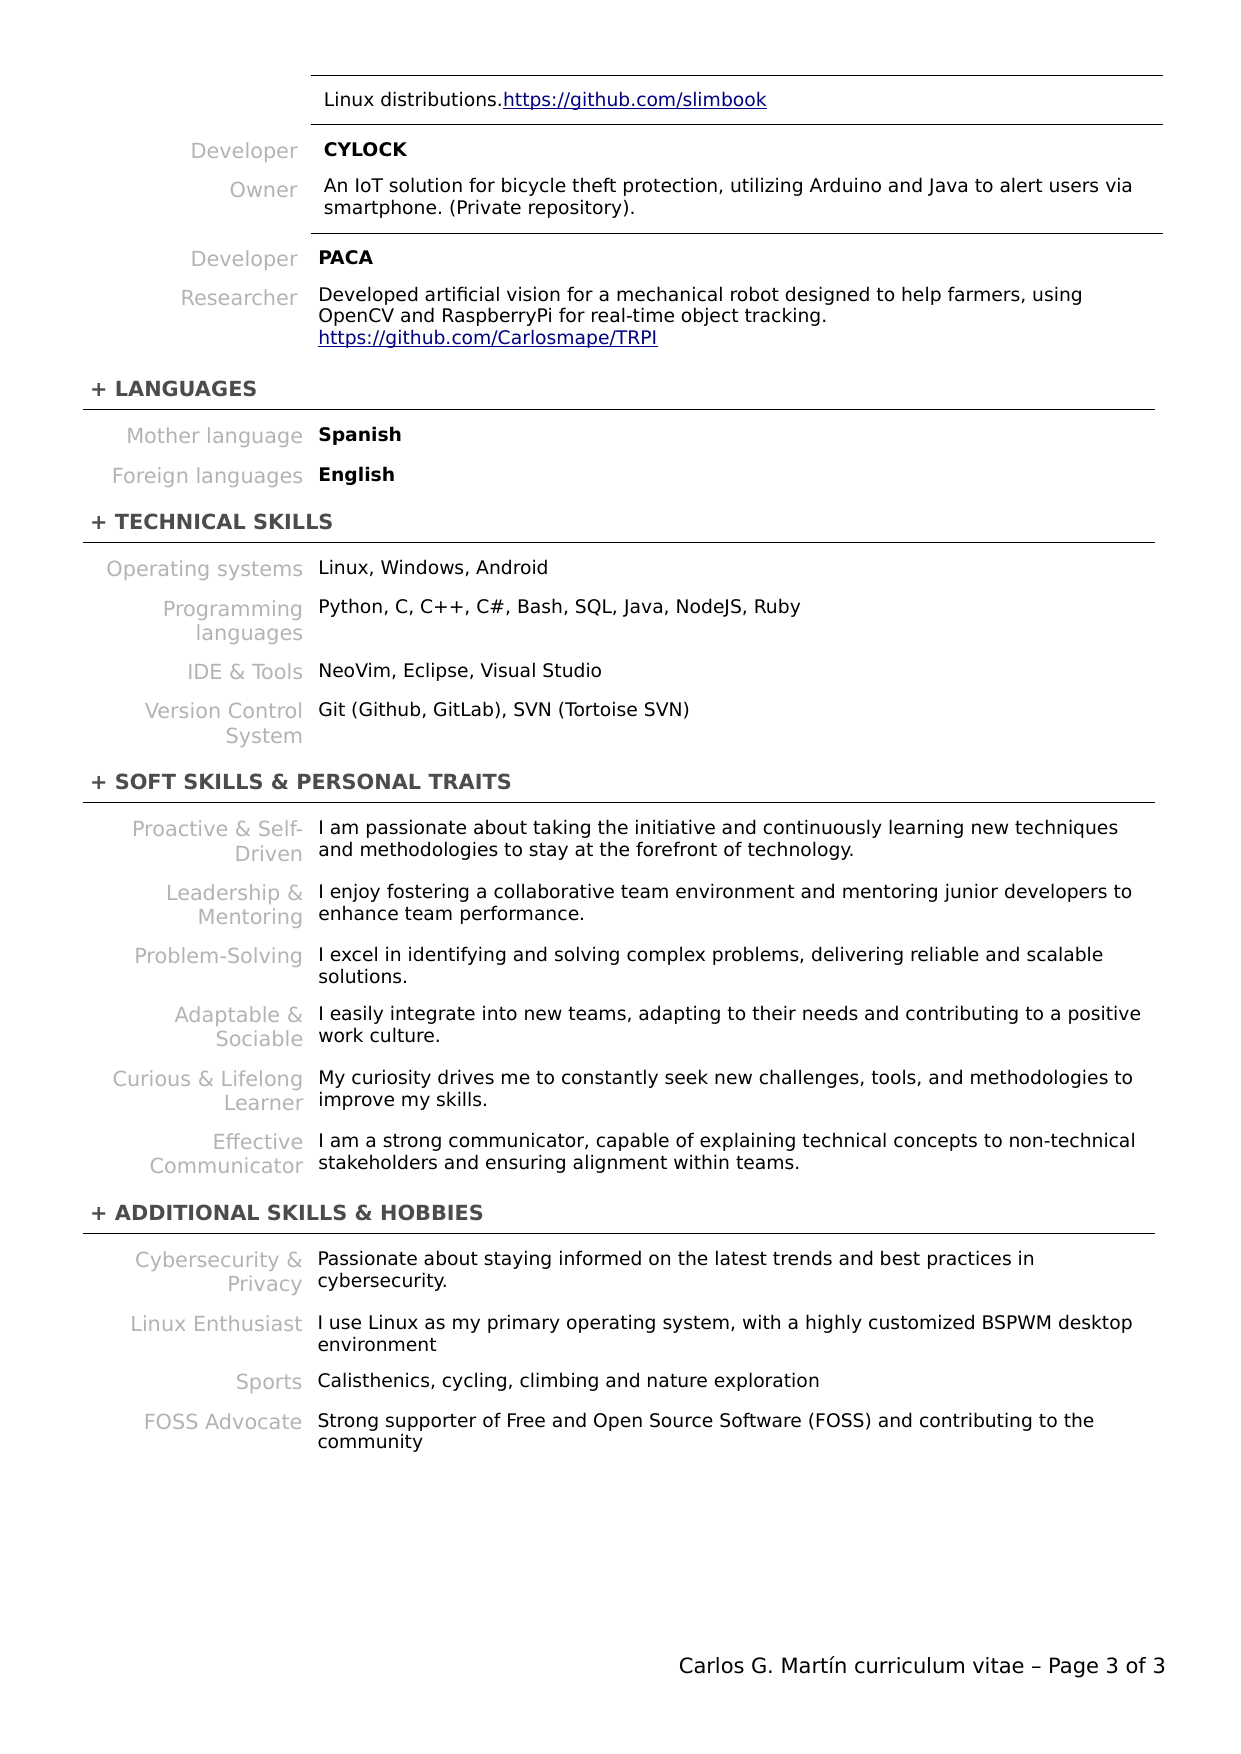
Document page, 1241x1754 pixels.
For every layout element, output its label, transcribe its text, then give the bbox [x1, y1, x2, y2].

table_cell + SOFT SKILLS & PERSONAL TRAITS [75, 755, 1162, 810]
table_cell Adaptable & Sociable [75, 996, 311, 1059]
table_cell Strong supporter of Free and Open Source Software (FOSS) and contributing to the community [310, 1402, 1161, 1461]
table_cell Problem-Solving [75, 937, 311, 996]
table_cell My curiosity drives me to constantly seek new challenges, tools, and methodologies to improve my skills. [311, 1059, 1162, 1123]
table_cell + TECHNICAL SKILLS [75, 495, 1162, 550]
table_cell CYLOCK An IoT solution for bicycle theft protection, utilizing Arduino and Java to alert users via smartphone. (Private repository). [311, 125, 1162, 232]
table_cell PACA Developed artificial vision for a mechanical robot designed to help farmers, using OpenCV and RaspberryPi for real-time object tracking. https://github.com/Carlosmape/TRPI [311, 234, 1162, 362]
table_cell IDE & Tools [75, 653, 311, 692]
table_cell Linux, Windows, Android [311, 550, 1162, 589]
table_cell Leadership & Mentoring [75, 873, 311, 937]
table_cell [75, 75, 311, 124]
table_cell Operating systems [75, 550, 311, 589]
table_cell I am passionate about taking the initiative and continuously learning new techniques and methodologies to stay at the forefront of technology. [311, 810, 1162, 873]
table_cell Mother language [75, 417, 311, 456]
table_cell I excel in identifying and solving complex problems, delivering reliable and scalable solutions. [311, 937, 1162, 996]
table_cell Foreign languages [75, 456, 311, 495]
table_cell Proactive & Self-Driven [75, 810, 311, 873]
table_cell I am a strong communicator, capable of explaining technical concepts to non-technical stakeholders and ensuring alignment within teams. [311, 1123, 1162, 1186]
table_cell Git (Github, GitLab), SVN (Tortoise SVN) [311, 692, 1162, 755]
table_cell I easily integrate into new teams, adapting to their needs and contributing to a positive work culture. [311, 996, 1162, 1059]
table_cell Version Control System [75, 692, 311, 755]
table_cell Python, C, C++, C#, Bash, SQL, Java, NodeJS, Ruby [311, 589, 1162, 653]
table_cell I enjoy fostering a collaborative team environment and mentoring junior developers to enhance team performance. [311, 873, 1162, 937]
table_header Cybersecurity & Privacy [75, 1241, 310, 1304]
table_cell Linux Enthusiast [75, 1304, 310, 1363]
table_cell Spanish [311, 417, 1162, 456]
table_cell I use Linux as my primary operating system, with a highly customized BSPWM desktop environment [310, 1304, 1161, 1363]
table_cell Calisthenics, cycling, climbing and nature exploration [310, 1363, 1161, 1402]
table_cell FOSS Advocate [75, 1402, 310, 1461]
table_cell Effective Communicator [75, 1123, 311, 1186]
table_header Passionate about staying informed on the latest trends and best practices in cybersecurity. [310, 1241, 1161, 1304]
table_cell + ADDITIONAL SKILLS & HOBBIES [75, 1186, 1162, 1241]
table_cell + LANGUAGES [75, 363, 1162, 417]
table_cell English [311, 456, 1162, 495]
table_cell Developer Owner [75, 124, 311, 232]
table_cell Programming languages [75, 589, 311, 653]
table_cell Sports [75, 1363, 310, 1402]
table_cell NeoVim, Eclipse, Visual Studio [311, 653, 1162, 692]
table_cell Linux distributions.https://github.com/slimbook [311, 76, 1162, 124]
table_cell Developer Researcher [75, 233, 311, 362]
table_cell Curious & Lifelong Learner [75, 1059, 311, 1123]
